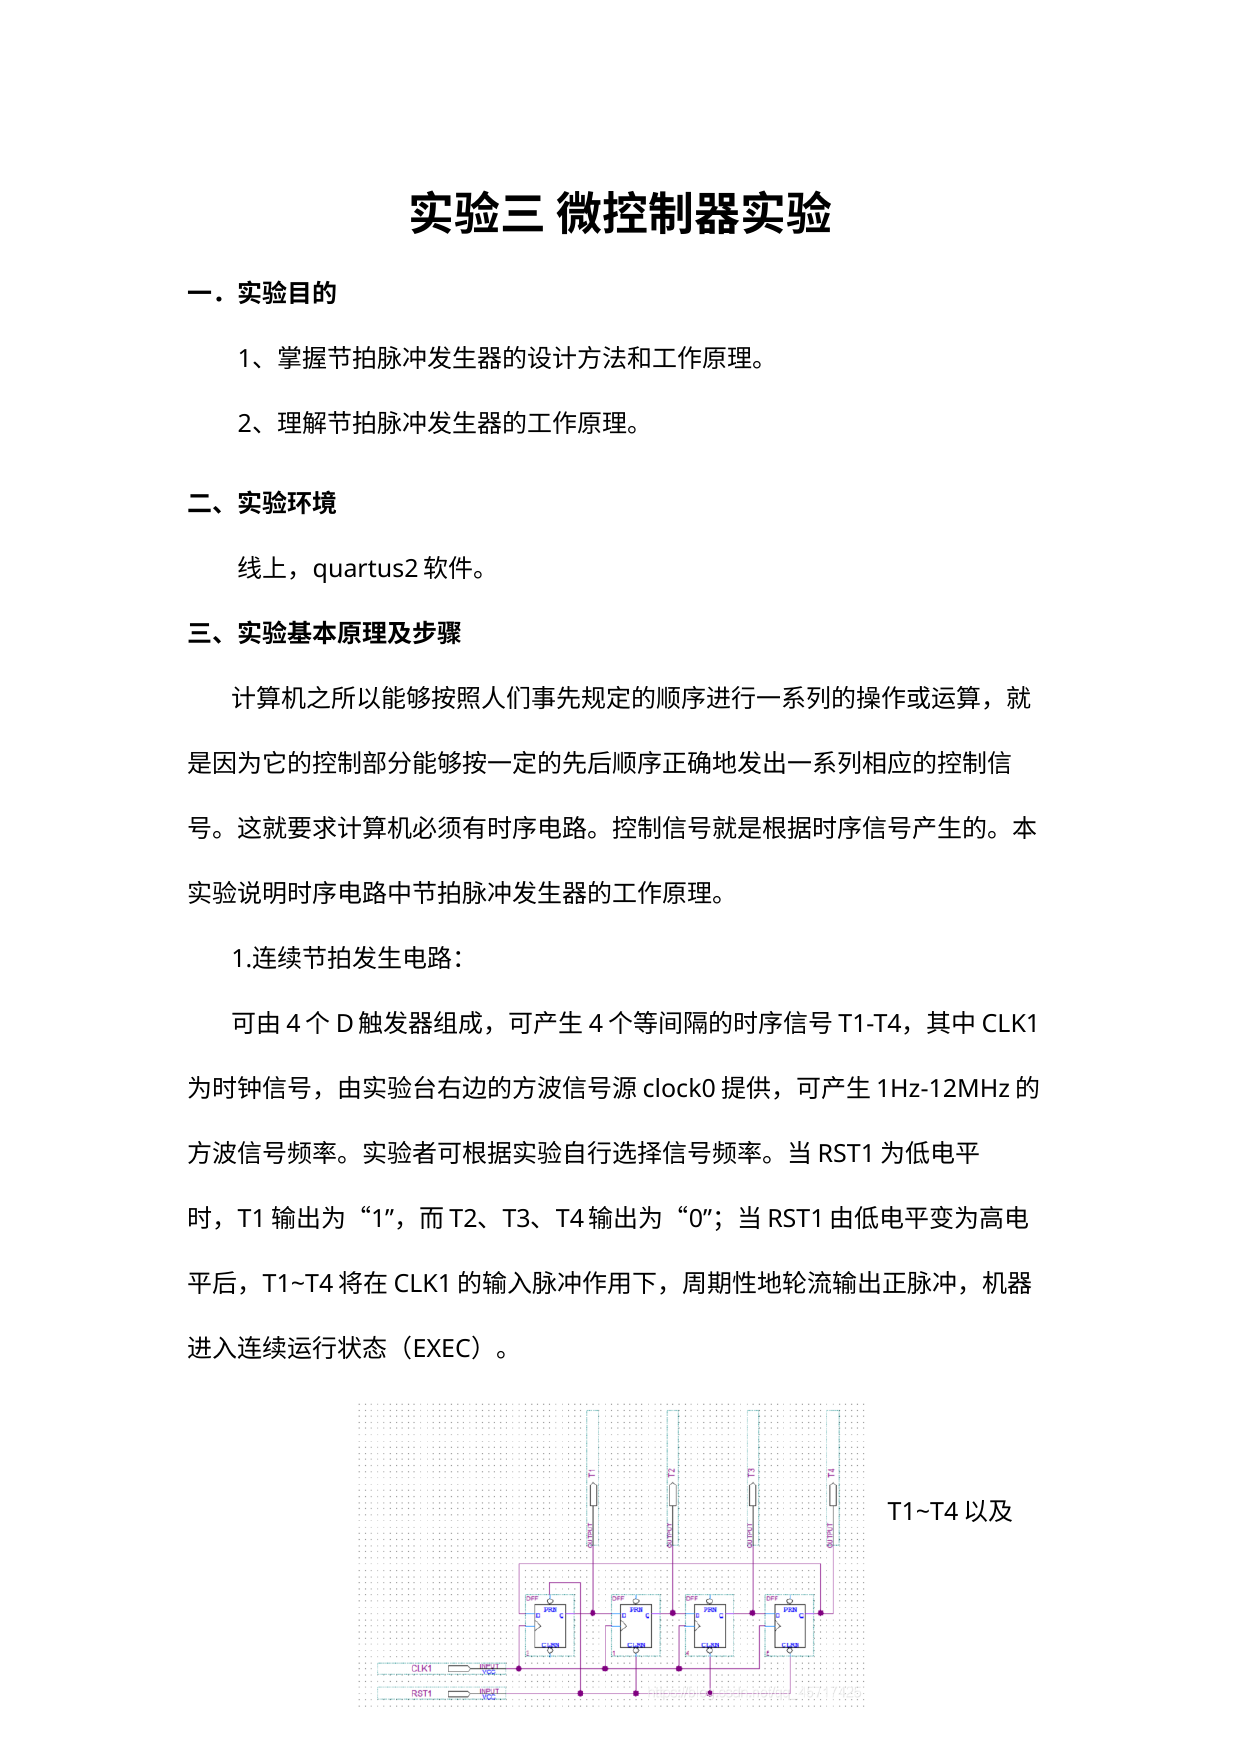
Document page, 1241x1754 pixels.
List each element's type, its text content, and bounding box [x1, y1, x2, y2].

text 可由4个D触发器组成，可产生4个等间隔的时序信号T1-T4，其中CLK1为时钟信号，由实验台右边的方波信号源clock0提供，可产生1Hz-12MHz的方波信号频率。实验者可根据实验自行选择信号频率。当RST1为低电平时，T1输出为“1”，而T2、T3、T4输出为“0”；当RST1由低电平变为高电平后，T1~T4将在CLK1的输入脉冲作用下，周期性地轮流输出正脉冲，机器进入连续运行状态（EXEC）。 [187, 989, 1053, 1379]
text [187, 1477, 357, 1542]
text 一．实验目的 1、掌握节拍脉冲发生器的设计方法和工作原理。 2、理解节拍脉冲发生器的工作原理。 [187, 259, 1053, 454]
text 二、实验环境 [187, 469, 1053, 534]
text 实验三 微控制器实验 [187, 162, 1053, 259]
text 三、实验基本原理及步骤 [187, 599, 1053, 664]
text 1.连续节拍发生电路： [187, 924, 1053, 989]
picture [357, 1398, 869, 1708]
text 线上，quartus2软件。 [187, 534, 1053, 599]
text T1~T4以及 [869, 1477, 1053, 1542]
text 计算机之所以能够按照人们事先规定的顺序进行一系列的操作或运算，就是因为它的控制部分能够按一定的先后顺序正确地发出一系列相应的控制信号。这就要求计算机必须有时序电路。控制信号就是根据时序信号产生的。本实验说明时序电路中节拍脉冲发生器的工作原理。 [187, 664, 1053, 924]
